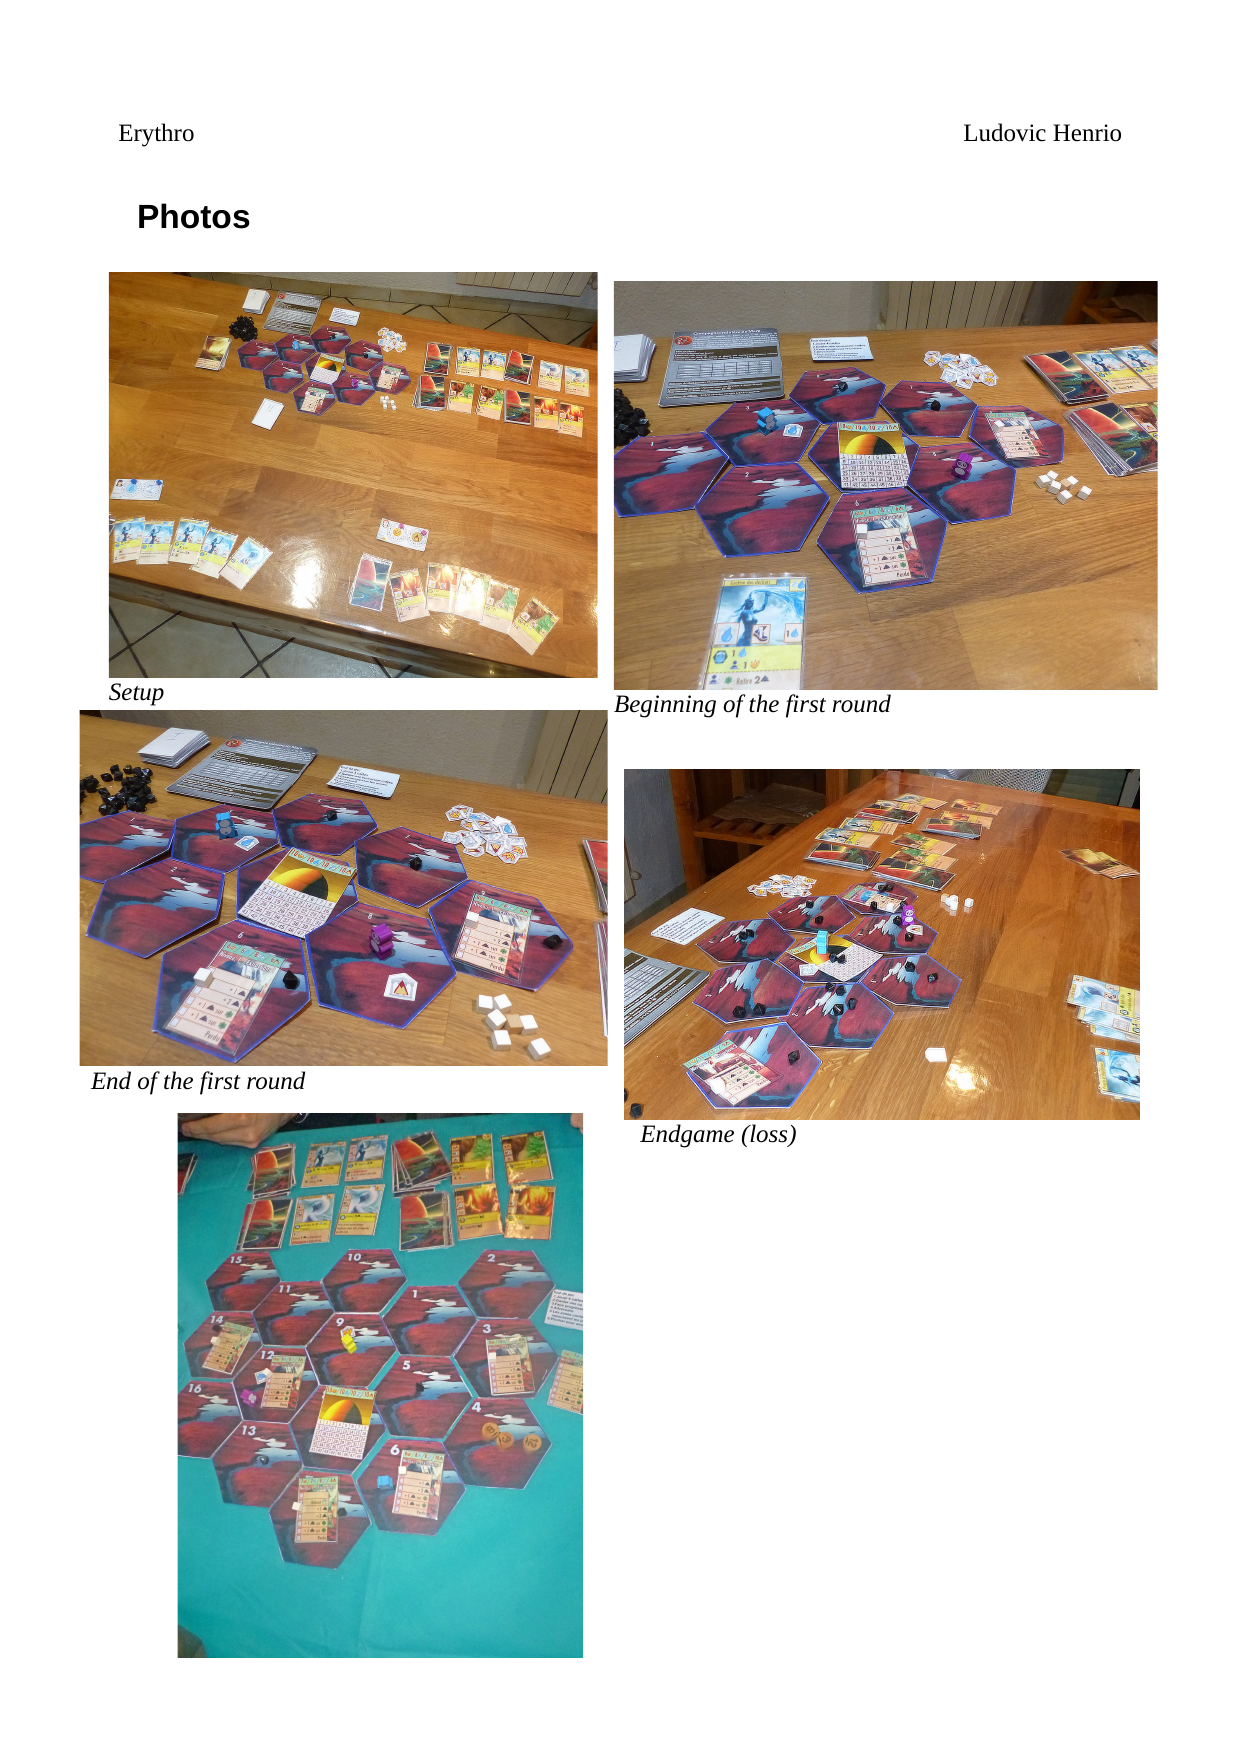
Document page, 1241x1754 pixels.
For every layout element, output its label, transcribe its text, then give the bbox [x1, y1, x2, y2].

subtitle [614, 269, 1158, 281]
subtitle Photos [128, 197, 1122, 236]
subtitle [91, 1095, 619, 1106]
list Setup [109, 678, 598, 706]
list Beginning of the first round [614, 690, 1158, 718]
list End of the first round [91, 763, 619, 1095]
list Endgame (loss) [640, 806, 1156, 1148]
subtitle [608, 751, 619, 763]
subtitle [109, 260, 598, 272]
picture [177, 1113, 584, 1658]
picture [79, 710, 608, 1066]
picture [108, 272, 598, 678]
picture [613, 281, 1158, 690]
picture [624, 769, 1140, 1120]
subtitle [1140, 793, 1156, 806]
